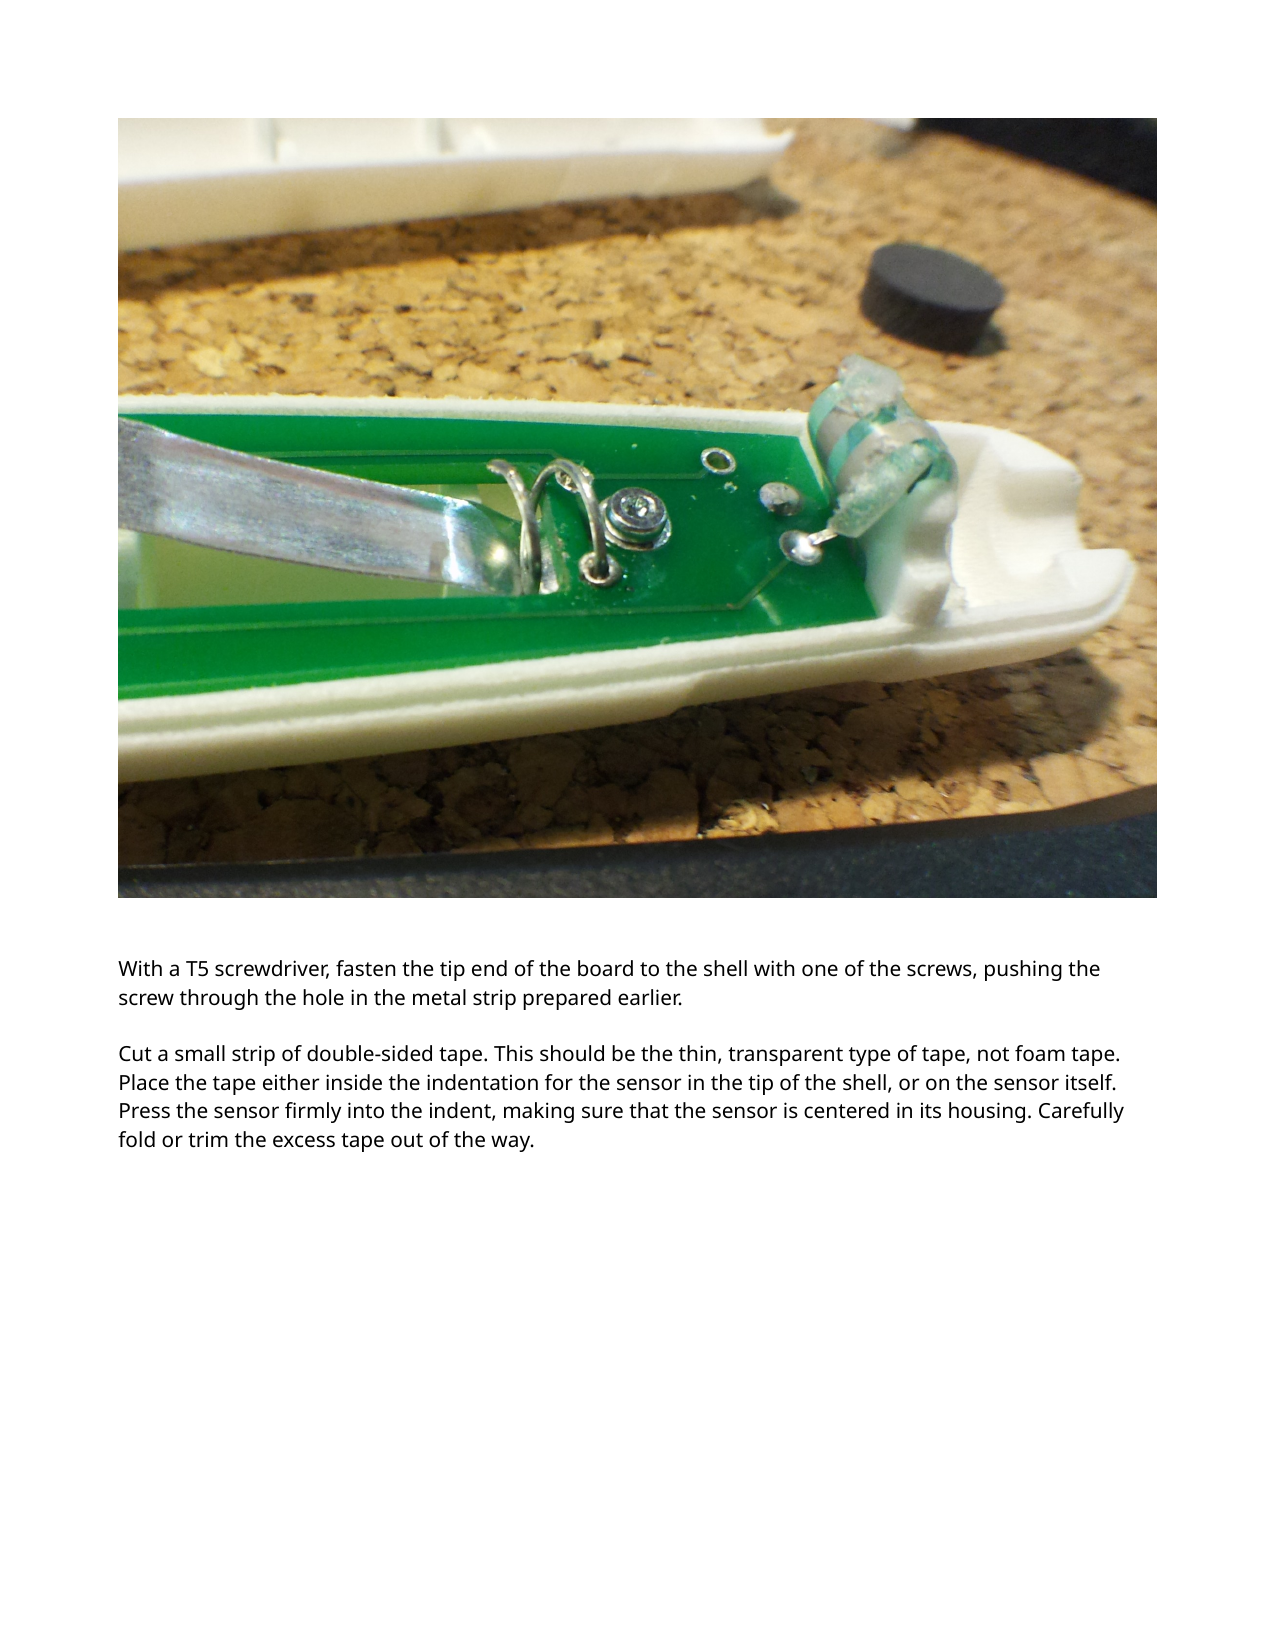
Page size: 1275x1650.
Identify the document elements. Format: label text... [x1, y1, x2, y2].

text Cut a small strip of double-sided tape. This should be the thin, transparent type of tape, not foam tape. Place the tape either inside the indentation for the sensor in the tip of the shell, or on the sensor itself. Press the sensor firmly into the indent, making sure that the sensor is centered in its housing. Carefully fold or trim the excess tape out of the way. [118, 1039, 1157, 1153]
picture [118, 118, 1157, 898]
text With a T5 screwdriver, fasten the tip end of the board to the shell with one of the screws, pushing the screw through the hole in the metal strip prepared earlier. [118, 954, 1157, 1011]
